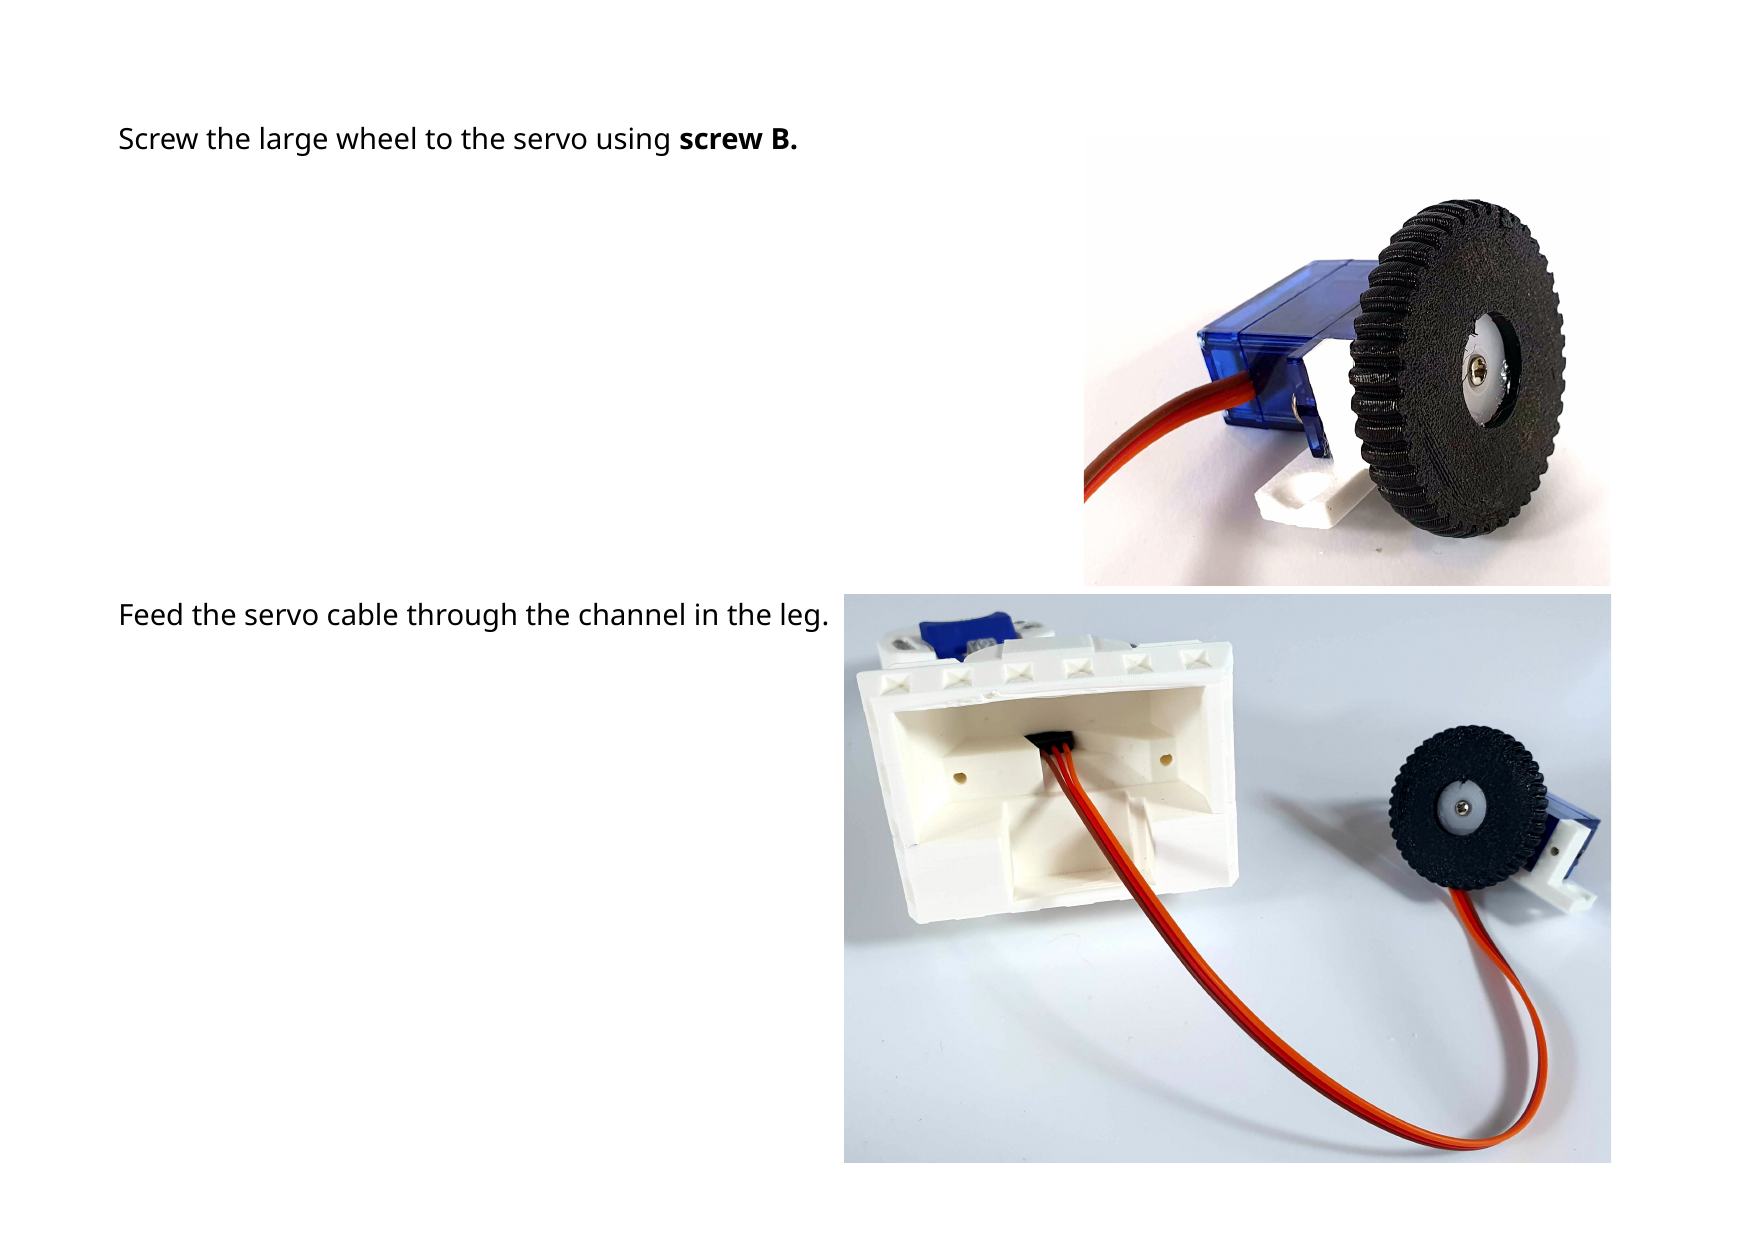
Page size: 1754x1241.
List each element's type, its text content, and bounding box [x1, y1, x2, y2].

text Feed the servo cable through the channel in the leg. [118, 594, 844, 634]
text Screw the large wheel to the servo using screw B. [118, 118, 1636, 158]
picture [844, 594, 1612, 1163]
picture [1083, 134, 1611, 586]
